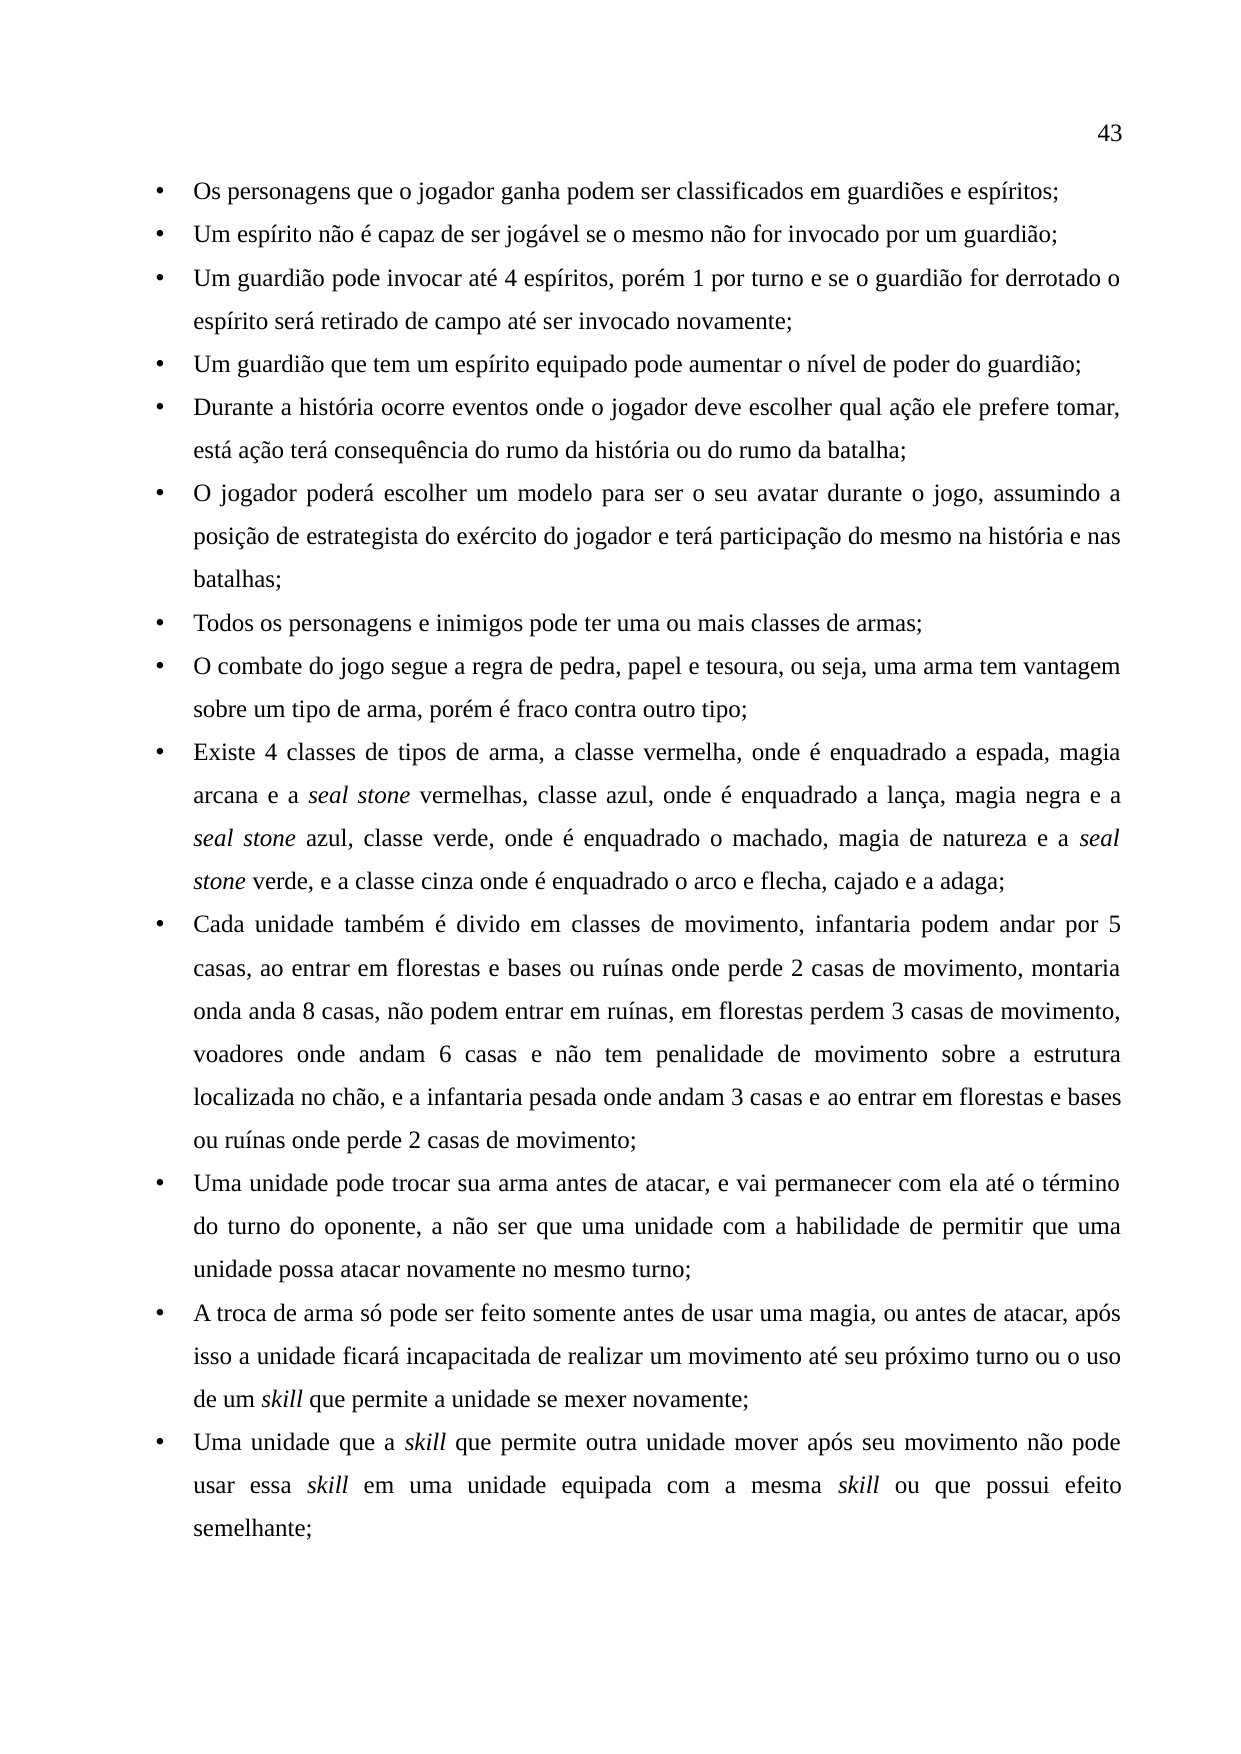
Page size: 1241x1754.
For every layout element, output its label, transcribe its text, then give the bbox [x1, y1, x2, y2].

list Os personagens que o jogador ganha podem ser classificados em guardiões e espíritos; [156, 176, 1122, 205]
list Existe 4 classes de tipos de arma, a classe vermelha, onde é enquadrado a espada, magia arcana e a seal stone vermelhas, classe azul, onde é enquadrado a lança, magia negra e a seal stone azul, classe verde, onde é enquadrado o machado, magia de natureza e a seal stone verde, e a classe cinza onde é enquadrado o arco e flecha, cajado e a adaga; [156, 737, 1122, 895]
list A troca de arma só pode ser feito somente antes de usar uma magia, ou antes de atacar, após isso a unidade ficará incapacitada de realizar um movimento até seu próximo turno ou o uso de um skill que permite a unidade se mexer novamente; [156, 1298, 1122, 1413]
list Um guardião pode invocar até 4 espíritos, porém 1 por turno e se o guardião for derrotado o espírito será retirado de campo até ser invocado novamente; [156, 263, 1122, 334]
list Cada unidade também é divido em classes de movimento, infantaria podem andar por 5 casas, ao entrar em florestas e bases ou ruínas onde perde 2 casas de movimento, montaria onda anda 8 casas, não podem entrar em ruínas, em florestas perdem 3 casas de movimento, voadores onde andam 6 casas e não tem penalidade de movimento sobre a estrutura localizada no chão, e a infantaria pesada onde andam 3 casas e ao entrar em florestas e bases ou ruínas onde perde 2 casas de movimento; [156, 909, 1122, 1154]
list Um guardião que tem um espírito equipado pode aumentar o nível de poder do guardião; [156, 349, 1122, 378]
list Uma unidade que a skill que permite outra unidade mover após seu movimento não pode usar essa skill em uma unidade equipada com a mesma skill ou que possui efeito semelhante; [156, 1427, 1122, 1542]
list Todos os personagens e inimigos pode ter uma ou mais classes de armas; [156, 608, 1122, 636]
list O jogador poderá escolher um modelo para ser o seu avatar durante o jogo, assumindo a posição de estrategista do exército do jogador e terá participação do mesmo na história e nas batalhas; [156, 478, 1122, 593]
list O combate do jogo segue a regra de pedra, papel e tesoura, ou seja, uma arma tem vantagem sobre um tipo de arma, porém é fraco contra outro tipo; [156, 651, 1122, 723]
list Um espírito não é capaz de ser jogável se o mesmo não for invocado por um guardião; [156, 219, 1122, 248]
list Uma unidade pode trocar sua arma antes de atacar, e vai permanecer com ela até o término do turno do oponente, a não ser que uma unidade com a habilidade de permitir que uma unidade possa atacar novamente no mesmo turno; [156, 1168, 1122, 1283]
list Durante a história ocorre eventos onde o jogador deve escolher qual ação ele prefere tomar, está ação terá consequência do rumo da história ou do rumo da batalha; [156, 392, 1122, 464]
